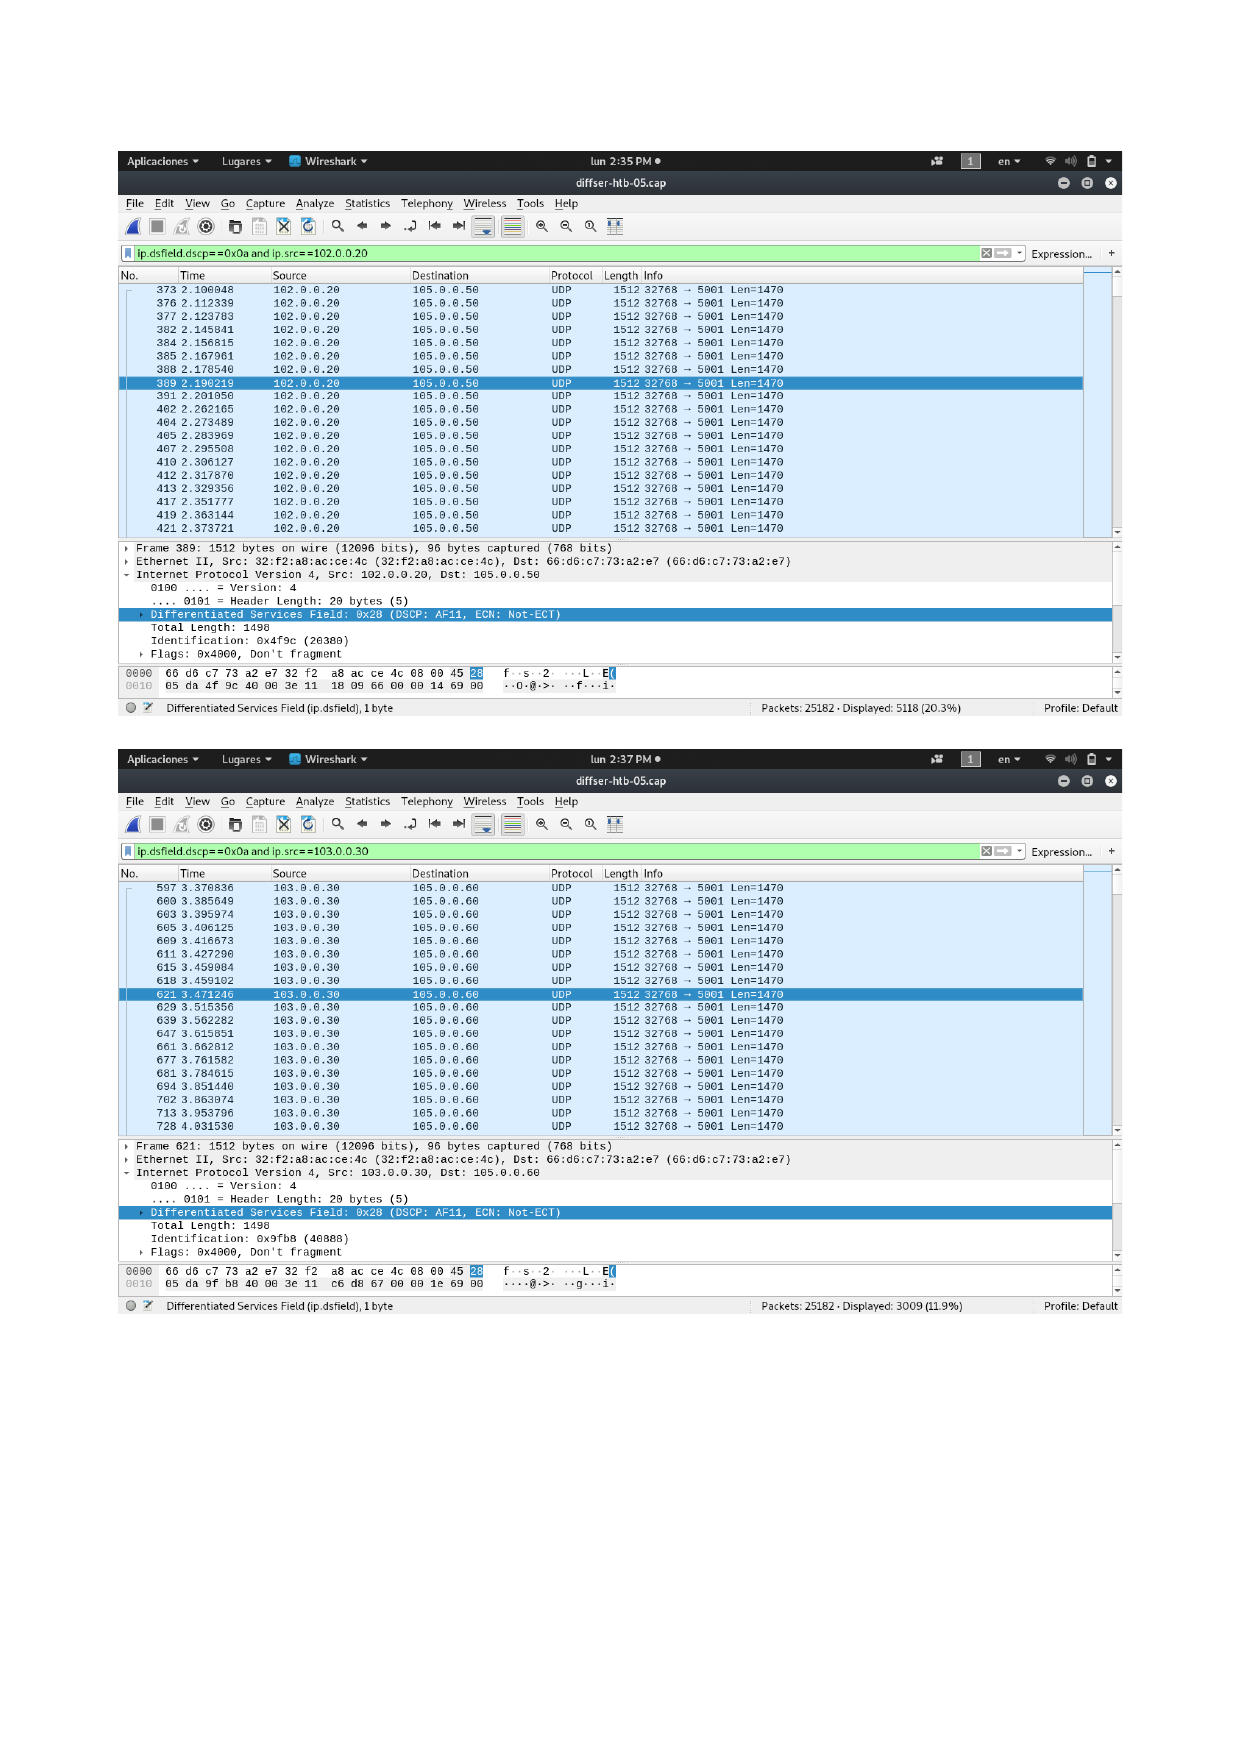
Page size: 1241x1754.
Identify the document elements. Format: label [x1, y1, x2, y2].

picture [118, 151, 1123, 716]
picture [118, 749, 1123, 1314]
